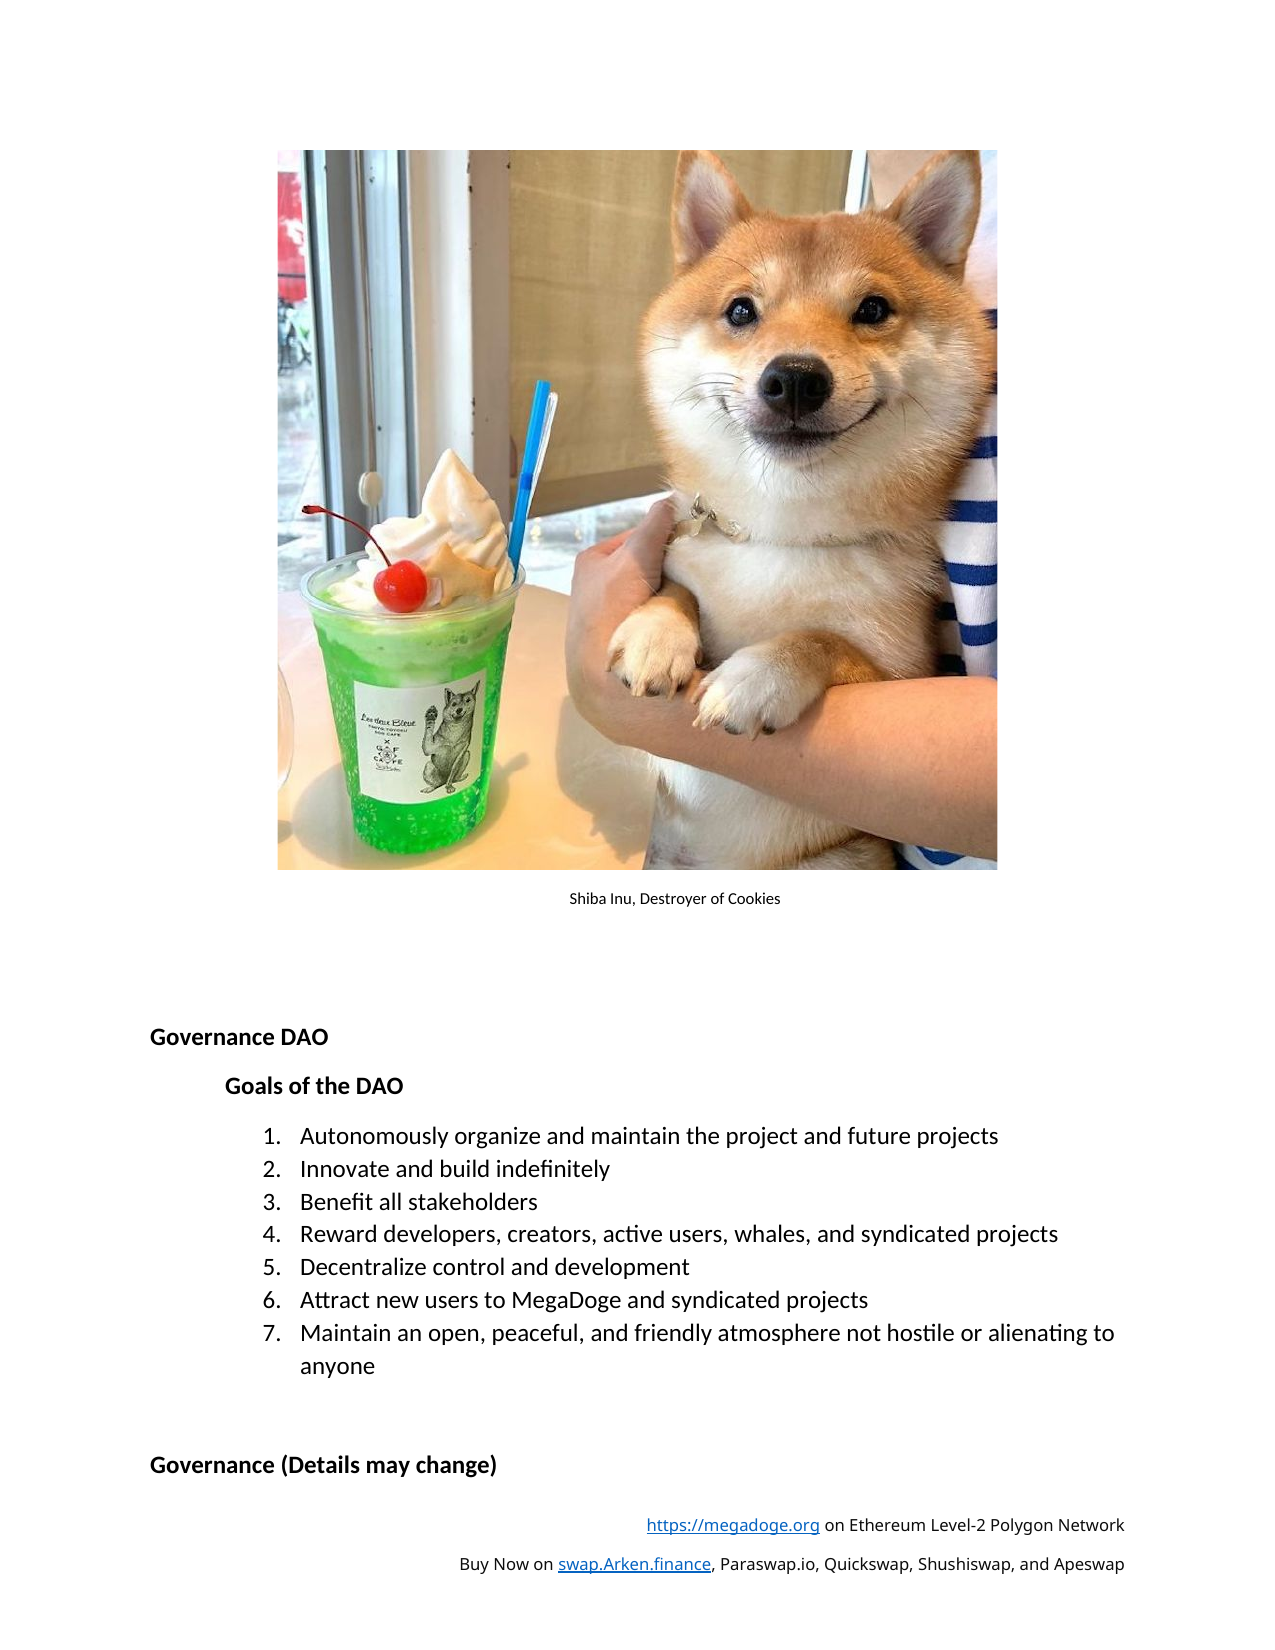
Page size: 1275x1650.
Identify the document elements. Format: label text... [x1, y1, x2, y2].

list Decentralize control and development [262, 1252, 1125, 1282]
list Maintain an open, peaceful, and friendly atmosphere not hostile or alienating to anyone [262, 1317, 1125, 1381]
text Governance DAO [150, 1021, 1125, 1051]
text Goals of the DAO [150, 1070, 1125, 1101]
text Governance (Details may change) [150, 1449, 1125, 1480]
list Innovate and build indefinitely [262, 1153, 1125, 1183]
list Reward developers, creators, active users, whales, and syndicated projects [262, 1219, 1125, 1249]
picture [277, 150, 998, 870]
list Autonomously organize and maintain the project and future projects [262, 1120, 1125, 1150]
list Benefit all stakeholders [262, 1186, 1125, 1216]
list Attract new users to MegaDoge and syndicated projects [262, 1284, 1125, 1315]
text Shiba Inu, Destroyer of Cookies [150, 888, 1125, 909]
